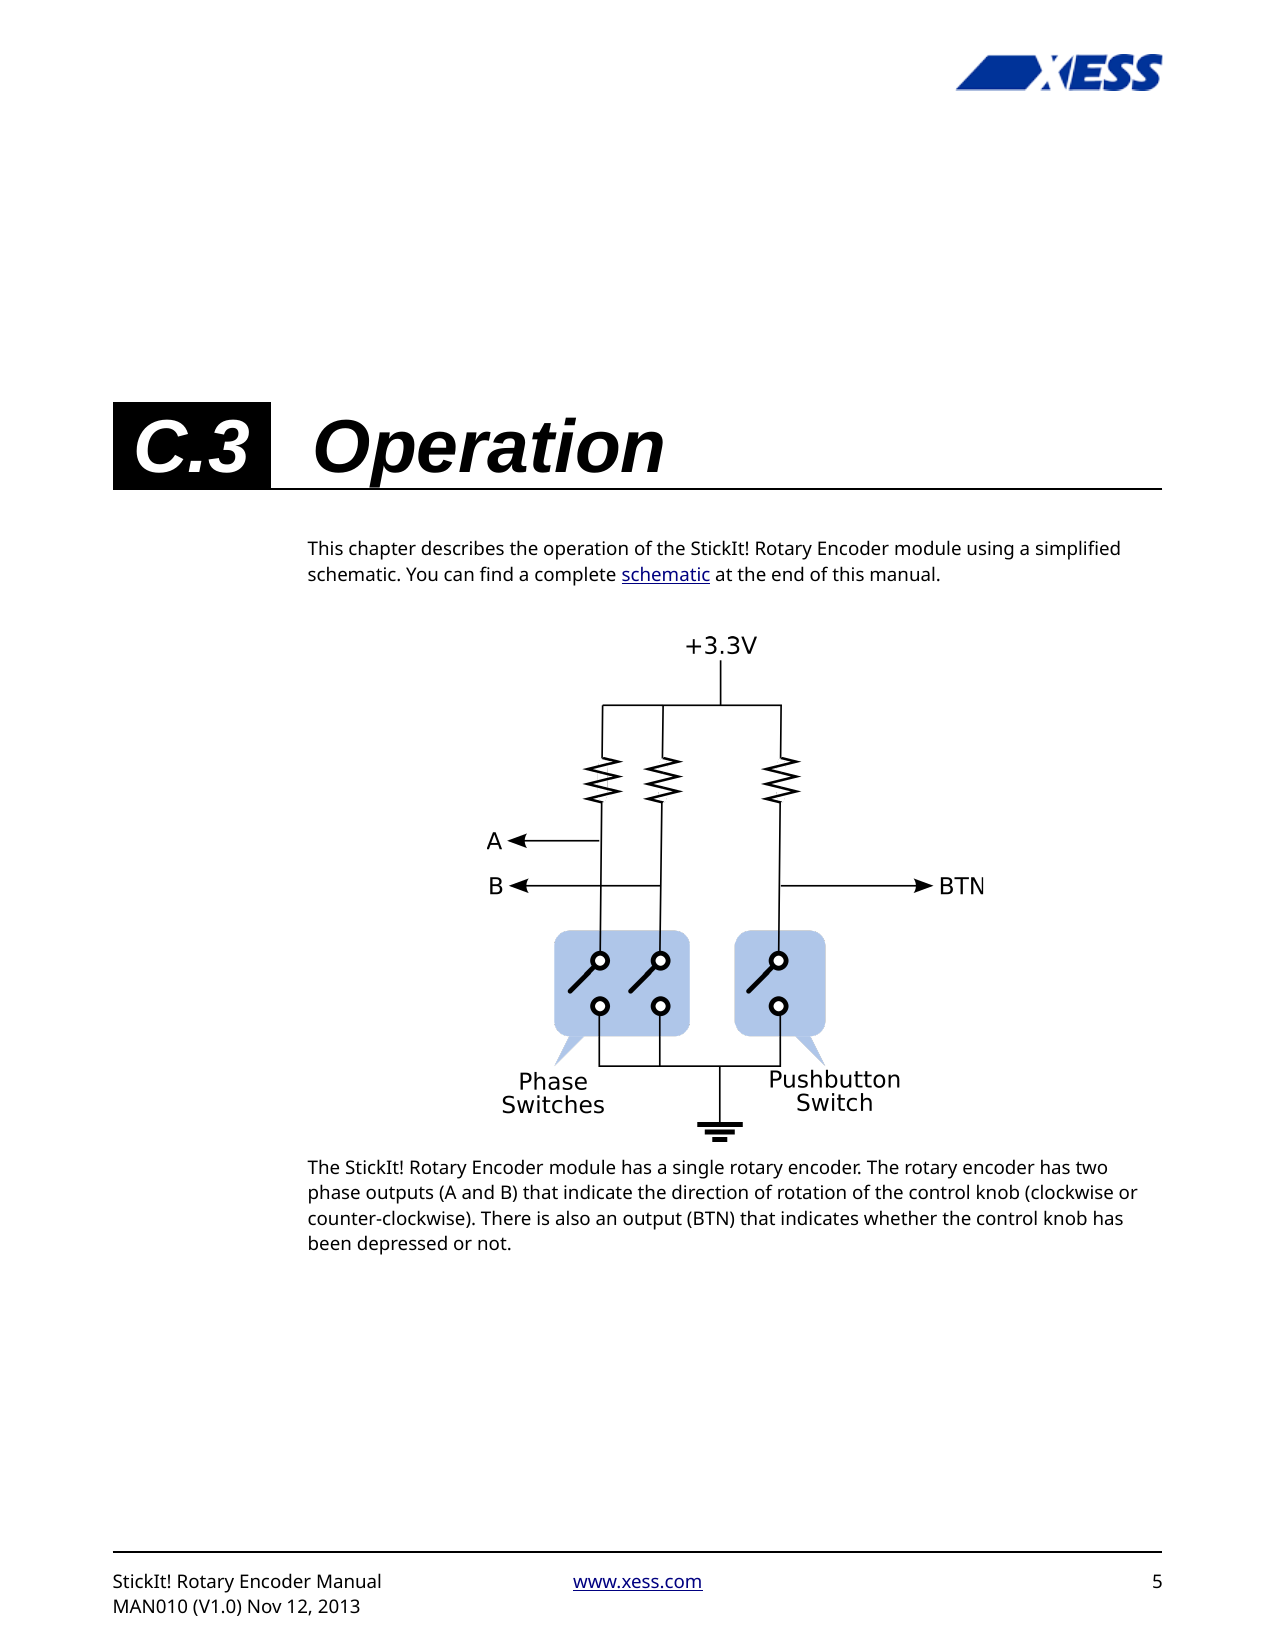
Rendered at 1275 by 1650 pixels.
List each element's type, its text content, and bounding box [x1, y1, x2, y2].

text This chapter describes the operation of the StickIt! Rotary Encoder module using a simplified schematic. You can find a complete schematic at the end of this manual. [307, 535, 1162, 586]
picture [955, 54, 1163, 91]
picture [487, 636, 984, 1142]
subtitle Operation [271, 402, 1162, 488]
text The StickIt! Rotary Encoder module has a single rotary encoder. The rotary encoder has two phase outputs (A and B) that indicate the direction of rotation of the control knob (clockwise or counter-clockwise). There is also an output (BTN) that indicates whether the control knob has been depressed or not. [307, 1154, 1162, 1256]
